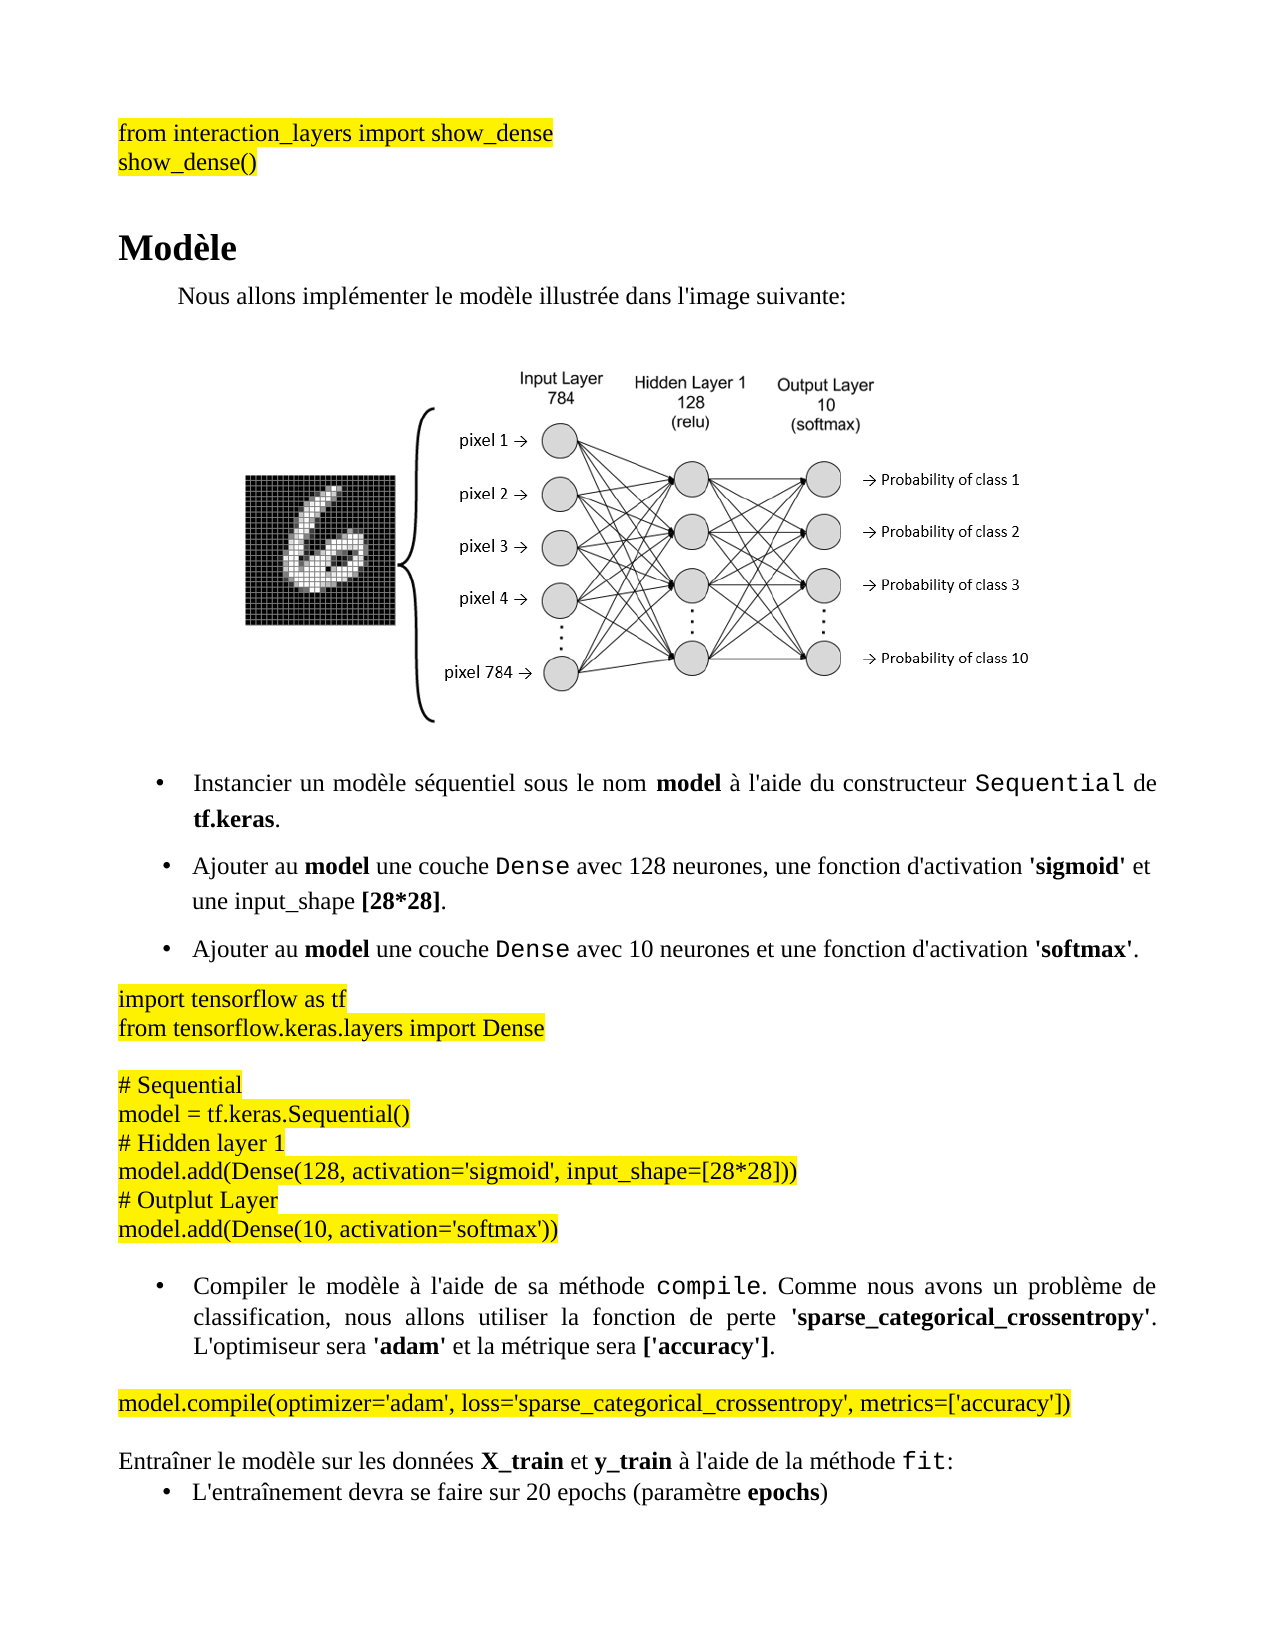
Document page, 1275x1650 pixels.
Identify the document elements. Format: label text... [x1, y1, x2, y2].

text model.add(Dense(10, activation='softmax')) [118, 1214, 1157, 1243]
text # Hidden layer 1 [118, 1128, 1157, 1156]
text model.add(Dense(128, activation='sigmoid', input_shape=[28*28])) [118, 1156, 1157, 1185]
text import tensorflow as tf [118, 984, 1157, 1013]
text from interaction_layers import show_dense [118, 118, 1157, 147]
text # Sequential [118, 1070, 1157, 1099]
list Compiler le modèle à l'aide de sa méthode compile. Comme nous avons un problème de classification, nous allons utiliser la fonction de perte 'sparse_categorical_crossentropy'. L'optimiseur sera 'adam' et la métrique sera ['accuracy']. [156, 1271, 1157, 1360]
text from tensorflow.keras.layers import Dense [118, 1013, 1157, 1041]
text # Outplut Layer [118, 1185, 1157, 1214]
text Entraîner le modèle sur les données X_train et y_train à l'aide de la méthode fit: [118, 1446, 1157, 1477]
text Nous allons implémenter le modèle illustrée dans l'image suivante: [177, 281, 1098, 309]
text model.compile(optimizer='adam', loss='sparse_categorical_crossentropy', metrics=['accuracy']) [118, 1388, 1157, 1417]
list Ajouter au model une couche Dense avec 10 neurones et une fonction d'activation 'softmax'. [162, 934, 1157, 965]
picture [231, 339, 1044, 740]
list Ajouter au model une couche Dense avec 128 neurones, une fonction d'activation 'sigmoid' et une input_shape [28*28]. [162, 851, 1157, 915]
subtitle Modèle [118, 225, 1157, 268]
list Instancier un modèle séquentiel sous le nom model à l'aide du constructeur Sequential de tf.keras. [156, 768, 1157, 832]
list L'entraînement devra se faire sur 20 epochs (paramètre epochs) [162, 1477, 1157, 1506]
text model = tf.keras.Sequential() [118, 1099, 1157, 1128]
text show_dense() [118, 147, 1157, 176]
